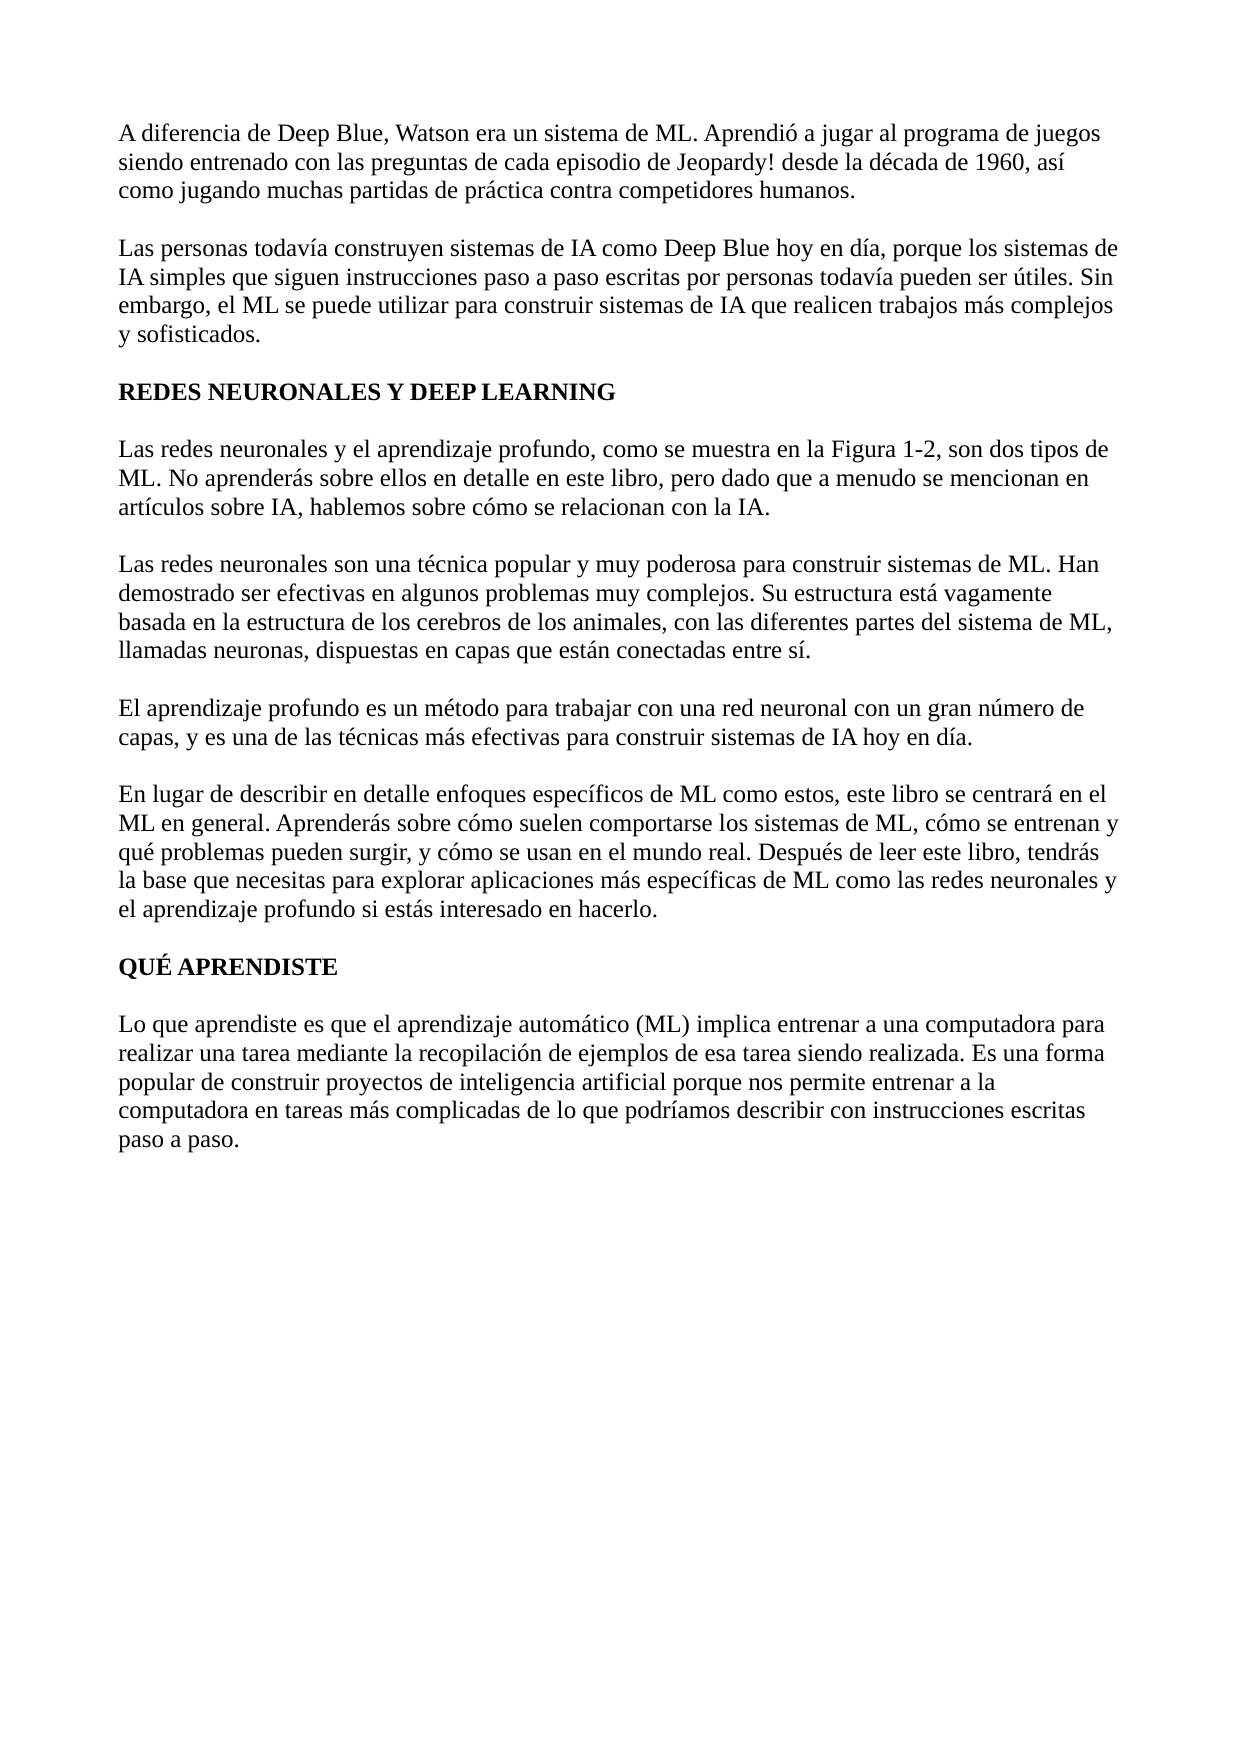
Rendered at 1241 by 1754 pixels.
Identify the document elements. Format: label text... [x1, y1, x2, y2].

text A diferencia de Deep Blue, Watson era un sistema de ML. Aprendió a jugar al programa de juegos siendo entrenado con las preguntas de cada episodio de Jeopardy! desde la década de 1960, así como jugando muchas partidas de práctica contra competidores humanos. [118, 118, 1122, 204]
text Las redes neuronales y el aprendizaje profundo, como se muestra en la Figura 1-2, son dos tipos de ML. No aprenderás sobre ellos en detalle en este libro, pero dado que a menudo se mencionan en artículos sobre IA, hablemos sobre cómo se relacionan con la IA. [118, 434, 1122, 521]
text En lugar de describir en detalle enfoques específicos de ML como estos, este libro se centrará en el ML en general. Aprenderás sobre cómo suelen comportarse los sistemas de ML, cómo se entrenan y qué problemas pueden surgir, y cómo se usan en el mundo real. Después de leer este libro, tendrás la base que necesitas para explorar aplicaciones más específicas de ML como las redes neuronales y el aprendizaje profundo si estás interesado en hacerlo. [118, 779, 1122, 923]
text El aprendizaje profundo es un método para trabajar con una red neuronal con un gran número de capas, y es una de las técnicas más efectivas para construir sistemas de IA hoy en día. [118, 693, 1122, 751]
text Las personas todavía construyen sistemas de IA como Deep Blue hoy en día, porque los sistemas de IA simples que siguen instrucciones paso a paso escritas por personas todavía pueden ser útiles. Sin embargo, el ML se puede utilizar para construir sistemas de IA que realicen trabajos más complejos y sofisticados. [118, 233, 1122, 348]
text Las redes neuronales son una técnica popular y muy poderosa para construir sistemas de ML. Han demostrado ser efectivas en algunos problemas muy complejos. Su estructura está vagamente basada en la estructura de los cerebros de los animales, con las diferentes partes del sistema de ML, llamadas neuronas, dispuestas en capas que están conectadas entre sí. [118, 549, 1122, 664]
text REDES NEURONALES Y DEEP LEARNING [118, 377, 1122, 406]
text QUÉ APRENDISTE [118, 952, 1122, 981]
text Lo que aprendiste es que el aprendizaje automático (ML) implica entrenar a una computadora para realizar una tarea mediante la recopilación de ejemplos de esa tarea siendo realizada. Es una forma popular de construir proyectos de inteligencia artificial porque nos permite entrenar a la computadora en tareas más complicadas de lo que podríamos describir con instrucciones escritas paso a paso. [118, 1009, 1122, 1153]
